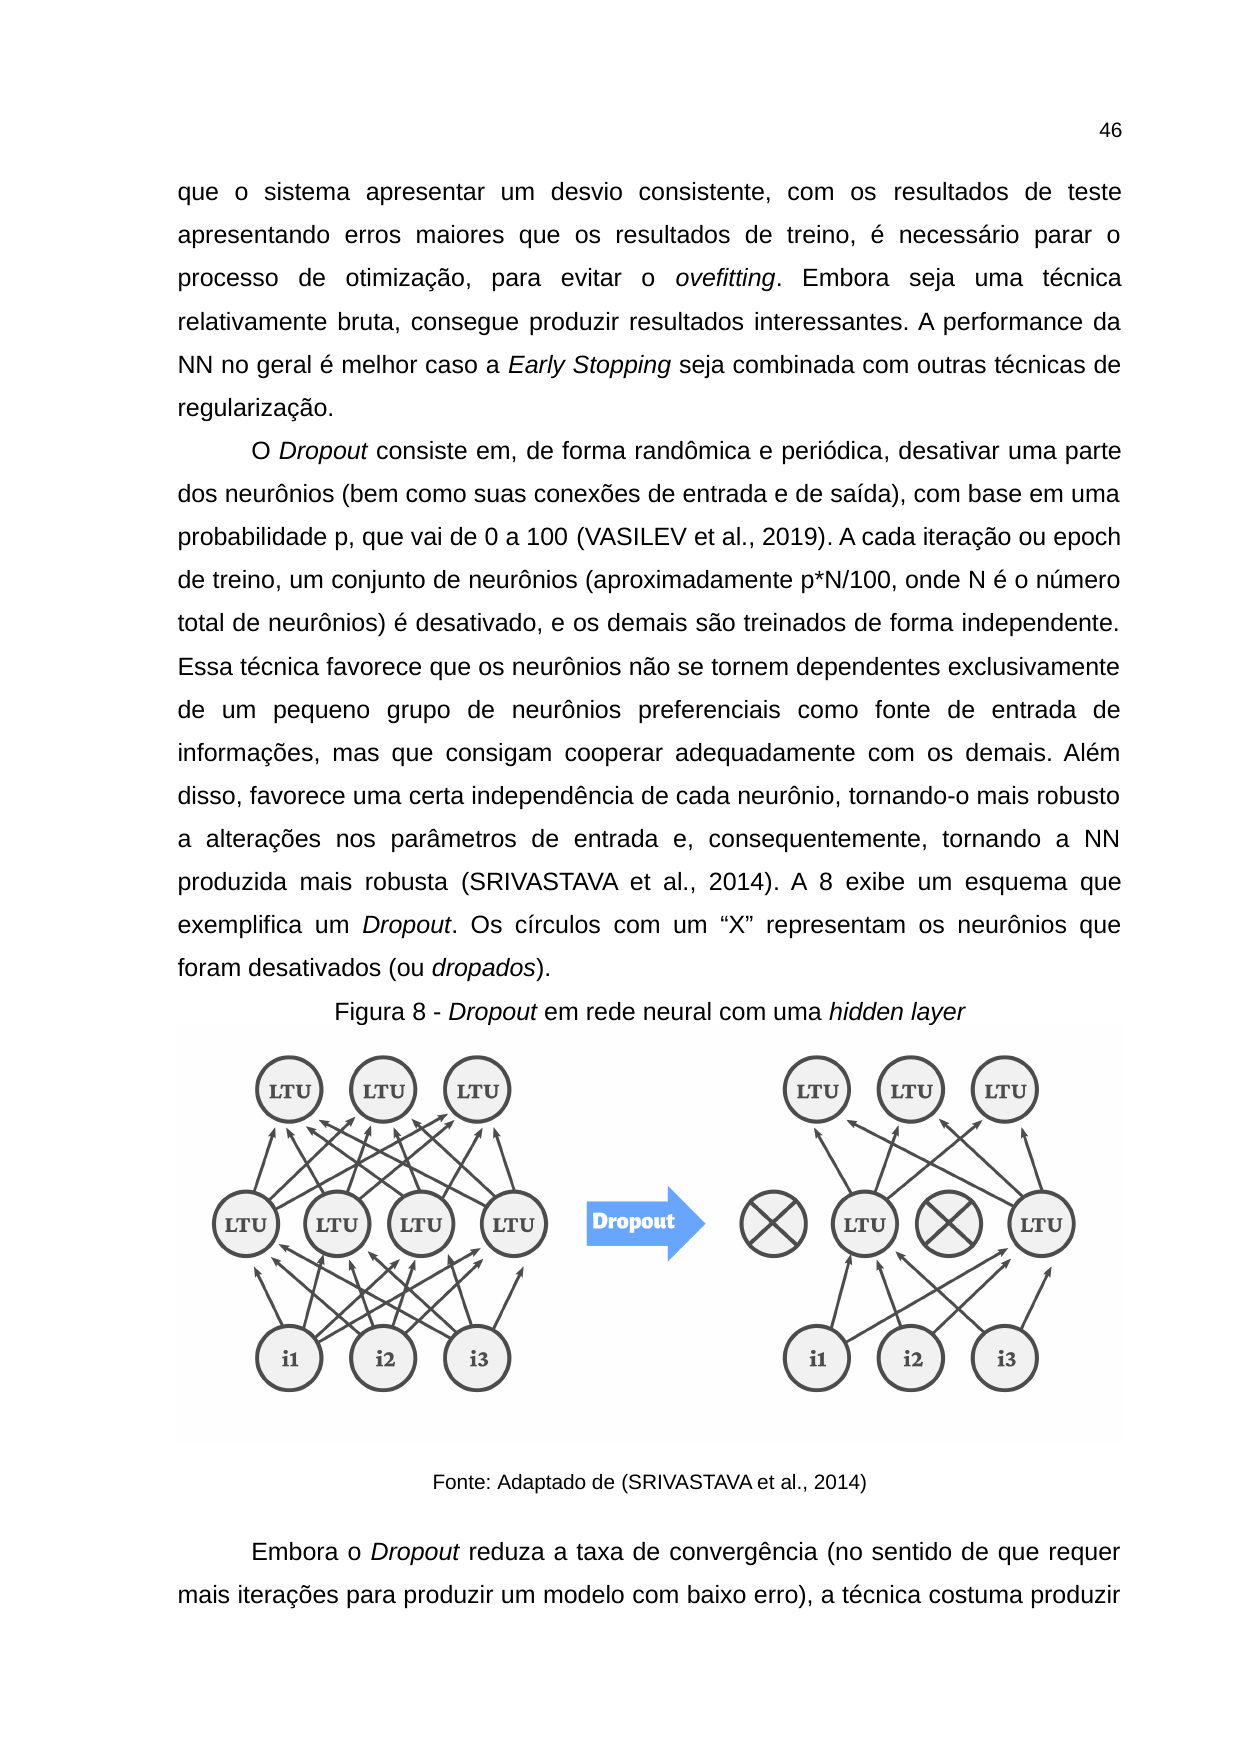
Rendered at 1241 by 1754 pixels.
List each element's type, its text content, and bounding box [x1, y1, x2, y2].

text O Dropout consiste em, de forma randômica e periódica, desativar uma parte dos neurônios (bem como suas conexões de entrada e de saída), com base em uma probabilidade p, que vai de 0 a 100 (VASILEV et al., 2019). A cada iteração ou epoch de treino, um conjunto de neurônios (aproximadamente p*N/100, onde N é o número total de neurônios) é desativado, e os demais são treinados de forma independente. Essa técnica favorece que os neurônios não se tornem dependentes exclusivamente de um pequeno grupo de neurônios preferenciais como fonte de entrada de informações, mas que consigam cooperar adequadamente com os demais. Além disso, favorece uma certa independência de cada neurônio, tornando-o mais robusto a alterações nos parâmetros de entrada e, consequentemente, tornando a NN produzida mais robusta (SRIVASTAVA et al., 2014). A 8 exibe um esquema que exemplifica um Dropout. Os círculos com um “X” representam os neurônios que foram desativados (ou dropados). [177, 436, 1122, 982]
text Figura 8 - Dropout em rede neural com uma hidden layer [177, 996, 1122, 1025]
picture [177, 1025, 1123, 1442]
text que o sistema apresentar um desvio consistente, com os resultados de teste apresentando erros maiores que os resultados de treino, é necessário parar o processo de otimização, para evitar o ovefitting. Embora seja uma técnica relativamente bruta, consegue produzir resultados interessantes. A performance da NN no geral é melhor caso a Early Stopping seja combinada com outras técnicas de regularização. [177, 177, 1122, 421]
text Fonte: Adaptado de (SRIVASTAVA et al., 2014) [177, 1470, 1122, 1494]
text Embora o Dropout reduza a taxa de convergência (no sentido de que requer mais iterações para produzir um modelo com baixo erro), a técnica costuma produzir [177, 1537, 1122, 1609]
